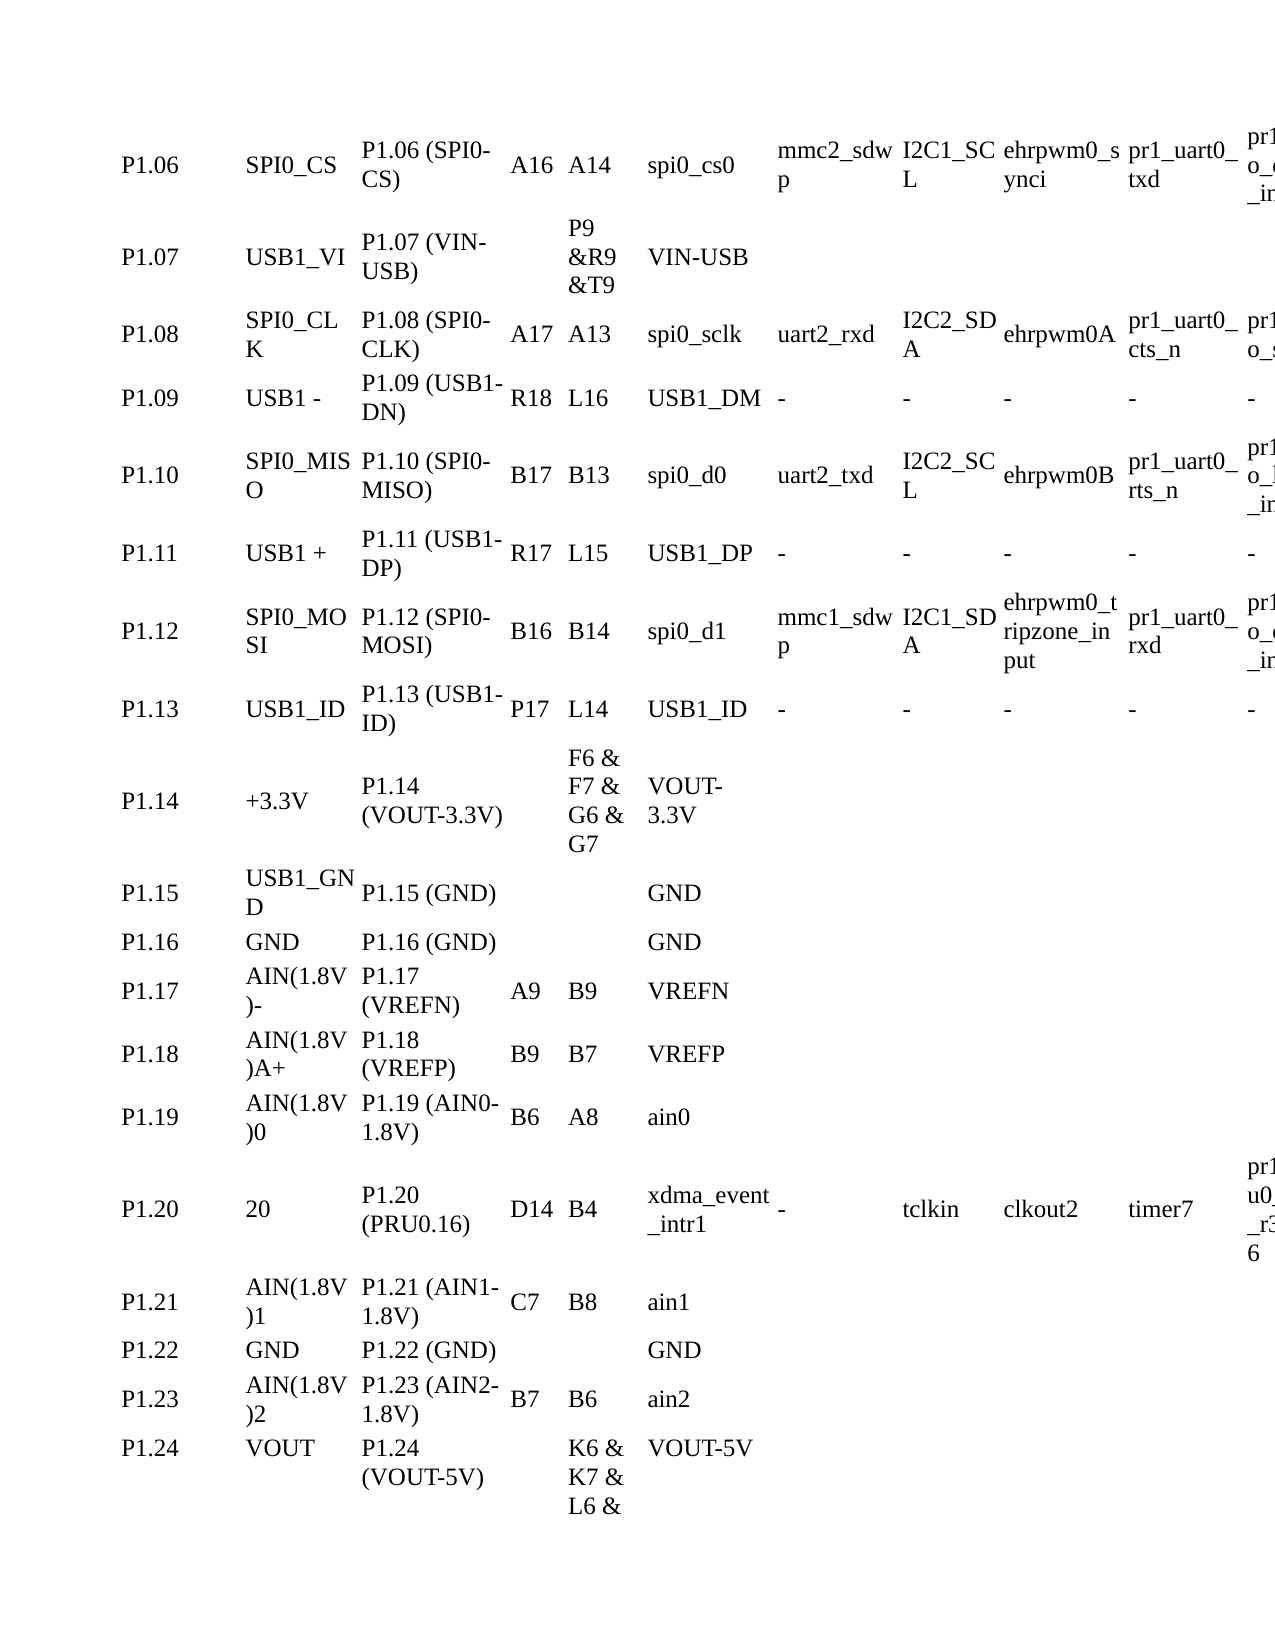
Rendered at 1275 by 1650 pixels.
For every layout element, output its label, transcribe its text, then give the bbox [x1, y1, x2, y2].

table_cell mmc1_sdwp [775, 584, 899, 676]
table_cell I2C2_SCL [899, 429, 1000, 521]
table_cell ehrpwm0_synci [1000, 118, 1125, 210]
table_cell P1.14 (VOUT-3.3V) [359, 740, 507, 861]
table_cell L16 [565, 366, 644, 429]
table_cell P1.19 (AIN0-1.8V) [359, 1085, 507, 1148]
table_cell A8 [565, 1085, 644, 1148]
table_cell B13 [565, 429, 644, 521]
table_cell [775, 1367, 899, 1431]
table_cell SPI0_CLK [243, 302, 358, 366]
table_cell ehrpwm0_tripzone_input [1000, 584, 1125, 676]
table_cell timer7 [1125, 1149, 1244, 1269]
table_cell [1244, 1431, 1275, 1523]
table_cell P1.19 [118, 1085, 242, 1148]
table_cell P1.08 (SPI0-CLK) [359, 302, 507, 366]
table_cell SPI0_MOSI [243, 584, 358, 676]
table_cell ain2 [644, 1367, 774, 1431]
table_cell pr1_edio_data_in1 [1244, 118, 1275, 210]
table_cell P1.24 (VOUT-5V) [359, 1431, 507, 1523]
table_cell [899, 210, 1000, 302]
table_cell - [775, 1149, 899, 1269]
table_cell P1.09 [118, 366, 242, 429]
table_cell [775, 861, 899, 924]
table_cell [775, 1431, 899, 1523]
table_cell - [1000, 676, 1125, 740]
table_cell spi0_d0 [644, 429, 774, 521]
table_cell B8 [565, 1269, 644, 1333]
table_cell A9 [507, 959, 565, 1022]
table_cell P1.13 [118, 676, 242, 740]
table_cell P17 [507, 676, 565, 740]
table_cell I2C2_SDA [899, 302, 1000, 366]
table_cell B14 [565, 584, 644, 676]
table_cell [1244, 210, 1275, 302]
table_cell [899, 740, 1000, 861]
table_cell USB1_ID [243, 676, 358, 740]
table_cell [1125, 1367, 1244, 1431]
table_cell [775, 740, 899, 861]
table_cell [775, 1269, 899, 1333]
table_cell [507, 740, 565, 861]
table_cell - [899, 521, 1000, 584]
table_cell P1.24 [118, 1431, 242, 1523]
table_cell [775, 924, 899, 958]
table_cell +3.3V [243, 740, 358, 861]
table_cell VIN-USB [644, 210, 774, 302]
table_cell - [1244, 521, 1275, 584]
table_cell mmc2_sdwp [775, 118, 899, 210]
table_cell P1.18 (VREFP) [359, 1022, 507, 1085]
table_cell P1.13 (USB1-ID) [359, 676, 507, 740]
table_cell [1000, 861, 1125, 924]
table_cell - [775, 521, 899, 584]
table_cell spi0_d1 [644, 584, 774, 676]
table_cell [1244, 959, 1275, 1022]
table_cell - [899, 676, 1000, 740]
table_cell [565, 924, 644, 958]
table_cell spi0_sclk [644, 302, 774, 366]
table_cell [1244, 1085, 1275, 1148]
table_cell P1.17 (VREFN) [359, 959, 507, 1022]
table_cell P1.06 [118, 118, 242, 210]
table_cell [1000, 1022, 1125, 1085]
table_cell P1.12 (SPI0-MOSI) [359, 584, 507, 676]
table_cell [1125, 959, 1244, 1022]
table_cell [1000, 1431, 1125, 1523]
table_cell P1.15 (GND) [359, 861, 507, 924]
table_cell [507, 1431, 565, 1523]
table_cell [565, 1333, 644, 1367]
table_cell - [1125, 676, 1244, 740]
table_cell GND [243, 1333, 358, 1367]
table_cell AIN(1.8V)A+ [243, 1022, 358, 1085]
table_cell VOUT-5V [644, 1431, 774, 1523]
table_cell ehrpwm0A [1000, 302, 1125, 366]
table_cell pr1_edio_sof [1244, 302, 1275, 366]
table_cell ehrpwm0B [1000, 429, 1125, 521]
table_cell GND [644, 924, 774, 958]
table_cell AIN(1.8V)- [243, 959, 358, 1022]
table_cell pr1_pru0_pru_r31_16 [1244, 1149, 1275, 1269]
table_cell USB1_GND [243, 861, 358, 924]
table_cell [1125, 1022, 1244, 1085]
table_cell USB1_VI [243, 210, 358, 302]
table_cell VOUT-3.3V [644, 740, 774, 861]
table_cell A16 [507, 118, 565, 210]
table_cell uart2_txd [775, 429, 899, 521]
table_cell [1244, 740, 1275, 861]
table_cell A17 [507, 302, 565, 366]
table_cell [899, 1269, 1000, 1333]
table_cell P1.11 (USB1-DP) [359, 521, 507, 584]
table_cell [1244, 861, 1275, 924]
table_cell [775, 210, 899, 302]
table_cell VOUT [243, 1431, 358, 1523]
table_cell P1.14 [118, 740, 242, 861]
table_cell R18 [507, 366, 565, 429]
table_cell P1.22 [118, 1333, 242, 1367]
table_cell B7 [565, 1022, 644, 1085]
table_cell P1.10 [118, 429, 242, 521]
table_cell B7 [507, 1367, 565, 1431]
table_cell [1000, 959, 1125, 1022]
table_cell [899, 861, 1000, 924]
table_cell [507, 861, 565, 924]
table_cell USB1 + [243, 521, 358, 584]
table_cell AIN(1.8V)0 [243, 1085, 358, 1148]
table_cell - [1244, 676, 1275, 740]
table_cell spi0_cs0 [644, 118, 774, 210]
table_cell pr1_edio_data_in0 [1244, 584, 1275, 676]
table_cell [1244, 1022, 1275, 1085]
table_cell [1000, 740, 1125, 861]
table_cell - [1000, 521, 1125, 584]
table_cell [1125, 861, 1244, 924]
table_cell [1000, 1367, 1125, 1431]
table_cell VREFN [644, 959, 774, 1022]
table_cell [1000, 1085, 1125, 1148]
table_cell P1.21 [118, 1269, 242, 1333]
table_cell P9 &R9 &T9 [565, 210, 644, 302]
table_cell - [775, 676, 899, 740]
table_cell A13 [565, 302, 644, 366]
table_cell - [1125, 521, 1244, 584]
table_cell [899, 1333, 1000, 1367]
table_cell [899, 1022, 1000, 1085]
table_cell B16 [507, 584, 565, 676]
table_cell uart2_rxd [775, 302, 899, 366]
table_cell C7 [507, 1269, 565, 1333]
table_cell L14 [565, 676, 644, 740]
table_cell clkout2 [1000, 1149, 1125, 1269]
table_cell P1.16 (GND) [359, 924, 507, 958]
table_cell K6 & K7 & L6 & [565, 1431, 644, 1523]
table_cell [1125, 1085, 1244, 1148]
table_cell [1125, 1333, 1244, 1367]
table_cell P1.11 [118, 521, 242, 584]
table_cell P1.08 [118, 302, 242, 366]
table_cell P1.23 (AIN2-1.8V) [359, 1367, 507, 1431]
table_cell [1244, 1269, 1275, 1333]
table_cell USB1_ID [644, 676, 774, 740]
table_cell P1.07 (VIN-USB) [359, 210, 507, 302]
table_cell GND [644, 861, 774, 924]
table_cell pr1_uart0_txd [1125, 118, 1244, 210]
table_cell [899, 1431, 1000, 1523]
table_cell P1.17 [118, 959, 242, 1022]
table_cell P1.10 (SPI0-MISO) [359, 429, 507, 521]
table_cell pr1_edio_latch_in [1244, 429, 1275, 521]
table_cell P1.20 [118, 1149, 242, 1269]
table_cell I2C1_SCL [899, 118, 1000, 210]
table_cell [899, 1367, 1000, 1431]
table_cell tclkin [899, 1149, 1000, 1269]
table_cell [899, 1085, 1000, 1148]
table_cell [1244, 1367, 1275, 1431]
table_cell P1.06 (SPI0-CS) [359, 118, 507, 210]
table_cell 20 [243, 1149, 358, 1269]
table_cell USB1 - [243, 366, 358, 429]
table_cell B17 [507, 429, 565, 521]
table_cell [899, 924, 1000, 958]
table_cell SPI0_MISO [243, 429, 358, 521]
table_cell [1000, 210, 1125, 302]
table_cell [1125, 924, 1244, 958]
table_cell [1244, 1333, 1275, 1367]
table_cell - [899, 366, 1000, 429]
table_cell - [1244, 366, 1275, 429]
table_cell P1.18 [118, 1022, 242, 1085]
table_cell [899, 959, 1000, 1022]
table_cell P1.21 (AIN1-1.8V) [359, 1269, 507, 1333]
table_cell [1244, 924, 1275, 958]
table_cell xdma_event_intr1 [644, 1149, 774, 1269]
table_cell USB1_DM [644, 366, 774, 429]
table_cell GND [644, 1333, 774, 1367]
table_cell SPI0_CS [243, 118, 358, 210]
table_cell [775, 1085, 899, 1148]
table_cell USB1_DP [644, 521, 774, 584]
table_cell [1000, 924, 1125, 958]
table_cell [1000, 1269, 1125, 1333]
table_cell B9 [565, 959, 644, 1022]
table_cell pr1_uart0_cts_n [1125, 302, 1244, 366]
table_cell - [1125, 366, 1244, 429]
table_cell I2C1_SDA [899, 584, 1000, 676]
table_cell P1.23 [118, 1367, 242, 1431]
table_cell B9 [507, 1022, 565, 1085]
table_cell [775, 1333, 899, 1367]
table_cell A14 [565, 118, 644, 210]
table_cell B6 [507, 1085, 565, 1148]
table_cell L15 [565, 521, 644, 584]
table_cell F6 & F7 & G6 & G7 [565, 740, 644, 861]
table_cell P1.12 [118, 584, 242, 676]
table_cell pr1_uart0_rxd [1125, 584, 1244, 676]
table_cell [507, 924, 565, 958]
table_cell GND [243, 924, 358, 958]
table_cell AIN(1.8V)2 [243, 1367, 358, 1431]
table_cell P1.16 [118, 924, 242, 958]
table_cell B4 [565, 1149, 644, 1269]
table_cell - [775, 366, 899, 429]
table_cell [775, 1022, 899, 1085]
table_cell [1125, 1269, 1244, 1333]
table_cell R17 [507, 521, 565, 584]
table_cell B6 [565, 1367, 644, 1431]
table_cell P1.07 [118, 210, 242, 302]
table_cell - [1000, 366, 1125, 429]
table_cell [1125, 740, 1244, 861]
table_cell [1000, 1333, 1125, 1367]
table_cell ain0 [644, 1085, 774, 1148]
table_cell [565, 861, 644, 924]
table_cell D14 [507, 1149, 565, 1269]
table_cell AIN(1.8V)1 [243, 1269, 358, 1333]
table_cell [775, 959, 899, 1022]
table_cell VREFP [644, 1022, 774, 1085]
table_cell pr1_uart0_rts_n [1125, 429, 1244, 521]
table_cell [1125, 210, 1244, 302]
table_cell P1.20 (PRU0.16) [359, 1149, 507, 1269]
table_cell [507, 210, 565, 302]
table_cell P1.09 (USB1-DN) [359, 366, 507, 429]
table_cell [1125, 1431, 1244, 1523]
table_cell ain1 [644, 1269, 774, 1333]
table_cell [507, 1333, 565, 1367]
table_cell P1.22 (GND) [359, 1333, 507, 1367]
table_cell P1.15 [118, 861, 242, 924]
